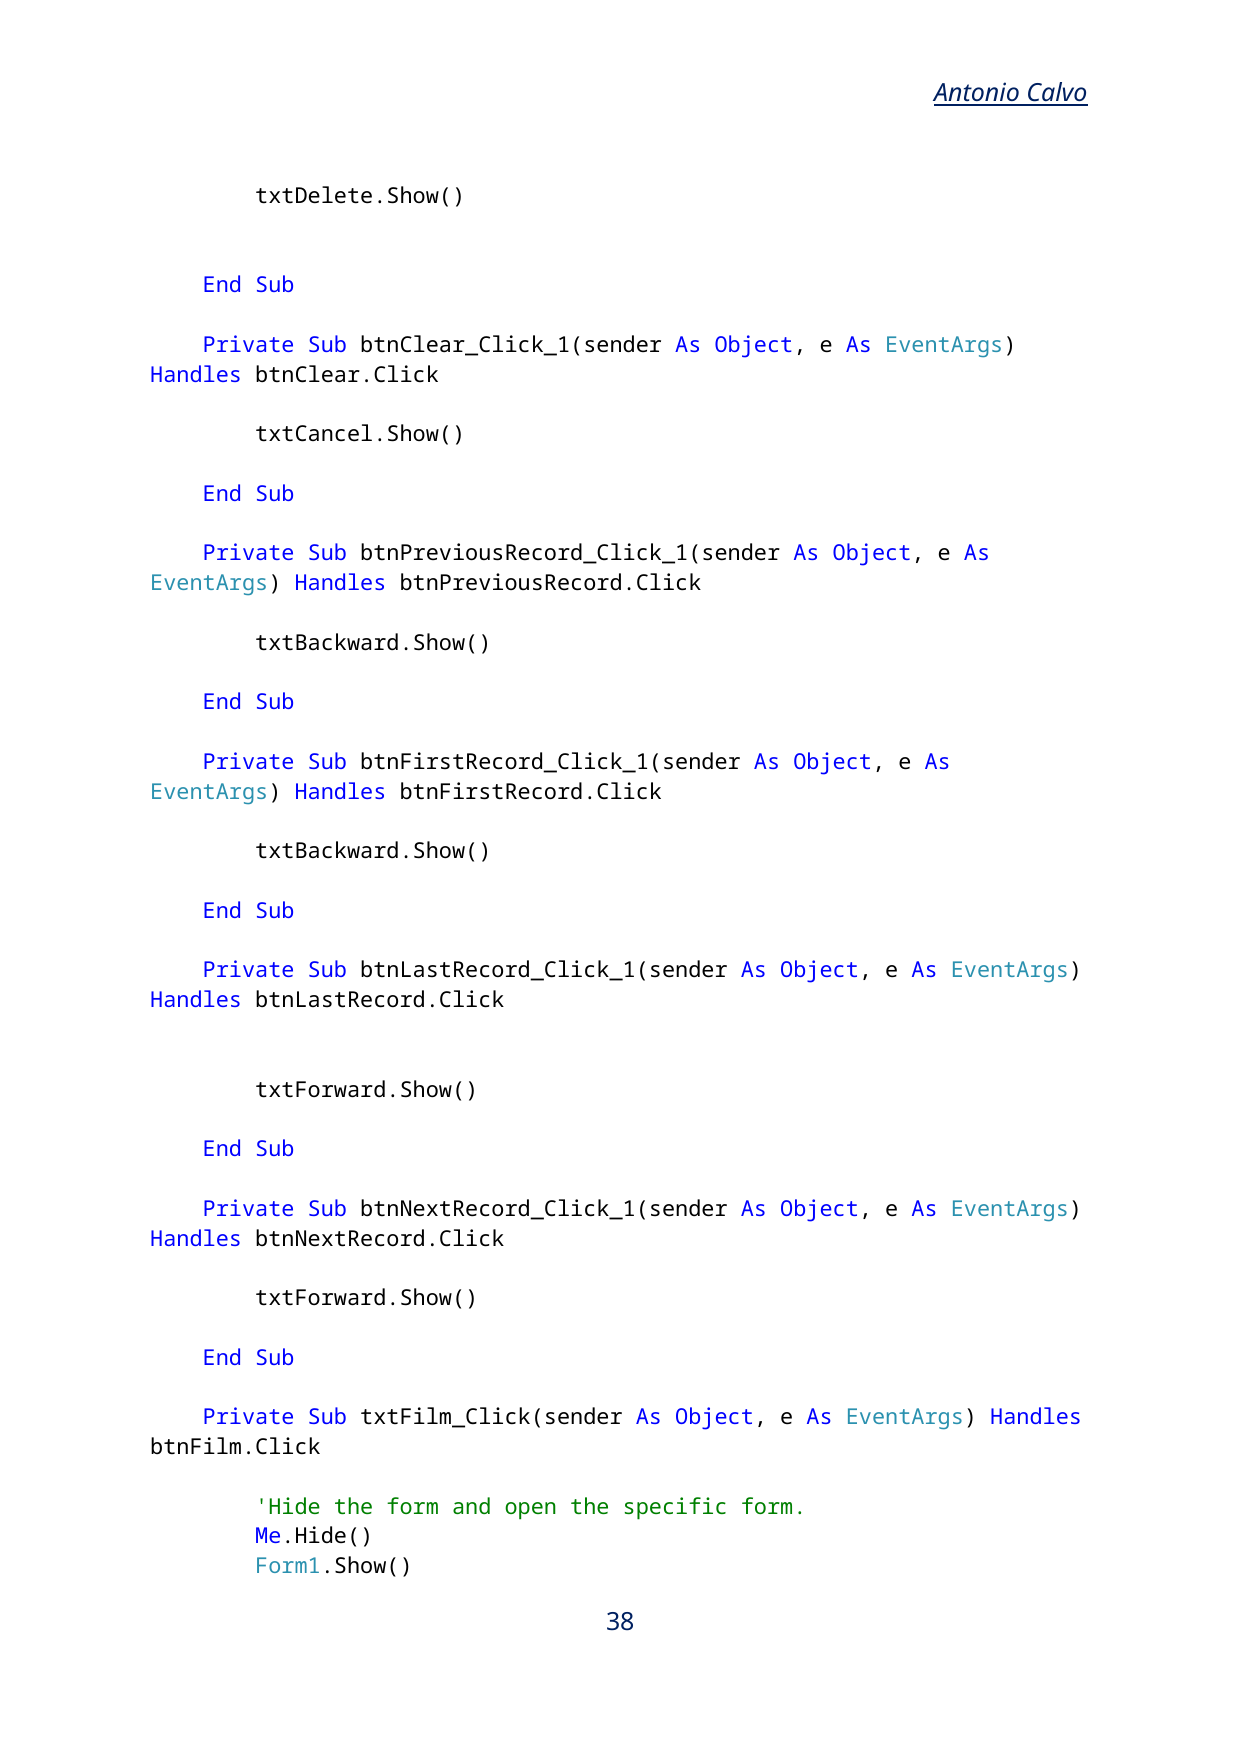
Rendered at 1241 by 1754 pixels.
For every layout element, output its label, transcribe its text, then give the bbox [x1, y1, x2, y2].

text Private Sub txtFilm_Click(sender As Object, e As EventArgs) Handles btnFilm.Click [150, 1401, 1090, 1461]
text txtBackward.Show() [150, 627, 1090, 656]
text End Sub [150, 269, 1090, 299]
text End Sub [150, 895, 1090, 924]
text Private Sub btnLastRecord_Click_1(sender As Object, e As EventArgs) Handles btnLastRecord.Click [150, 954, 1090, 1014]
text 'Hide the form and open the specific form. [150, 1491, 1090, 1520]
text Private Sub btnNextRecord_Click_1(sender As Object, e As EventArgs) Handles btnNextRecord.Click [150, 1193, 1090, 1252]
text txtDelete.Show() [150, 180, 1090, 209]
text Private Sub btnFirstRecord_Click_1(sender As Object, e As EventArgs) Handles btnFirstRecord.Click [150, 746, 1090, 805]
text End Sub [150, 686, 1090, 716]
text Private Sub btnPreviousRecord_Click_1(sender As Object, e As EventArgs) Handles btnPreviousRecord.Click [150, 537, 1090, 597]
text End Sub [150, 478, 1090, 507]
text txtForward.Show() [150, 1073, 1090, 1103]
text End Sub [150, 1342, 1090, 1371]
text txtCancel.Show() [150, 418, 1090, 448]
text Form1.Show() [150, 1550, 1090, 1580]
text Private Sub btnClear_Click_1(sender As Object, e As EventArgs) Handles btnClear.Click [150, 329, 1090, 388]
text End Sub [150, 1133, 1090, 1163]
text txtBackward.Show() [150, 835, 1090, 865]
text Me.Hide() [150, 1520, 1090, 1550]
text txtForward.Show() [150, 1282, 1090, 1312]
